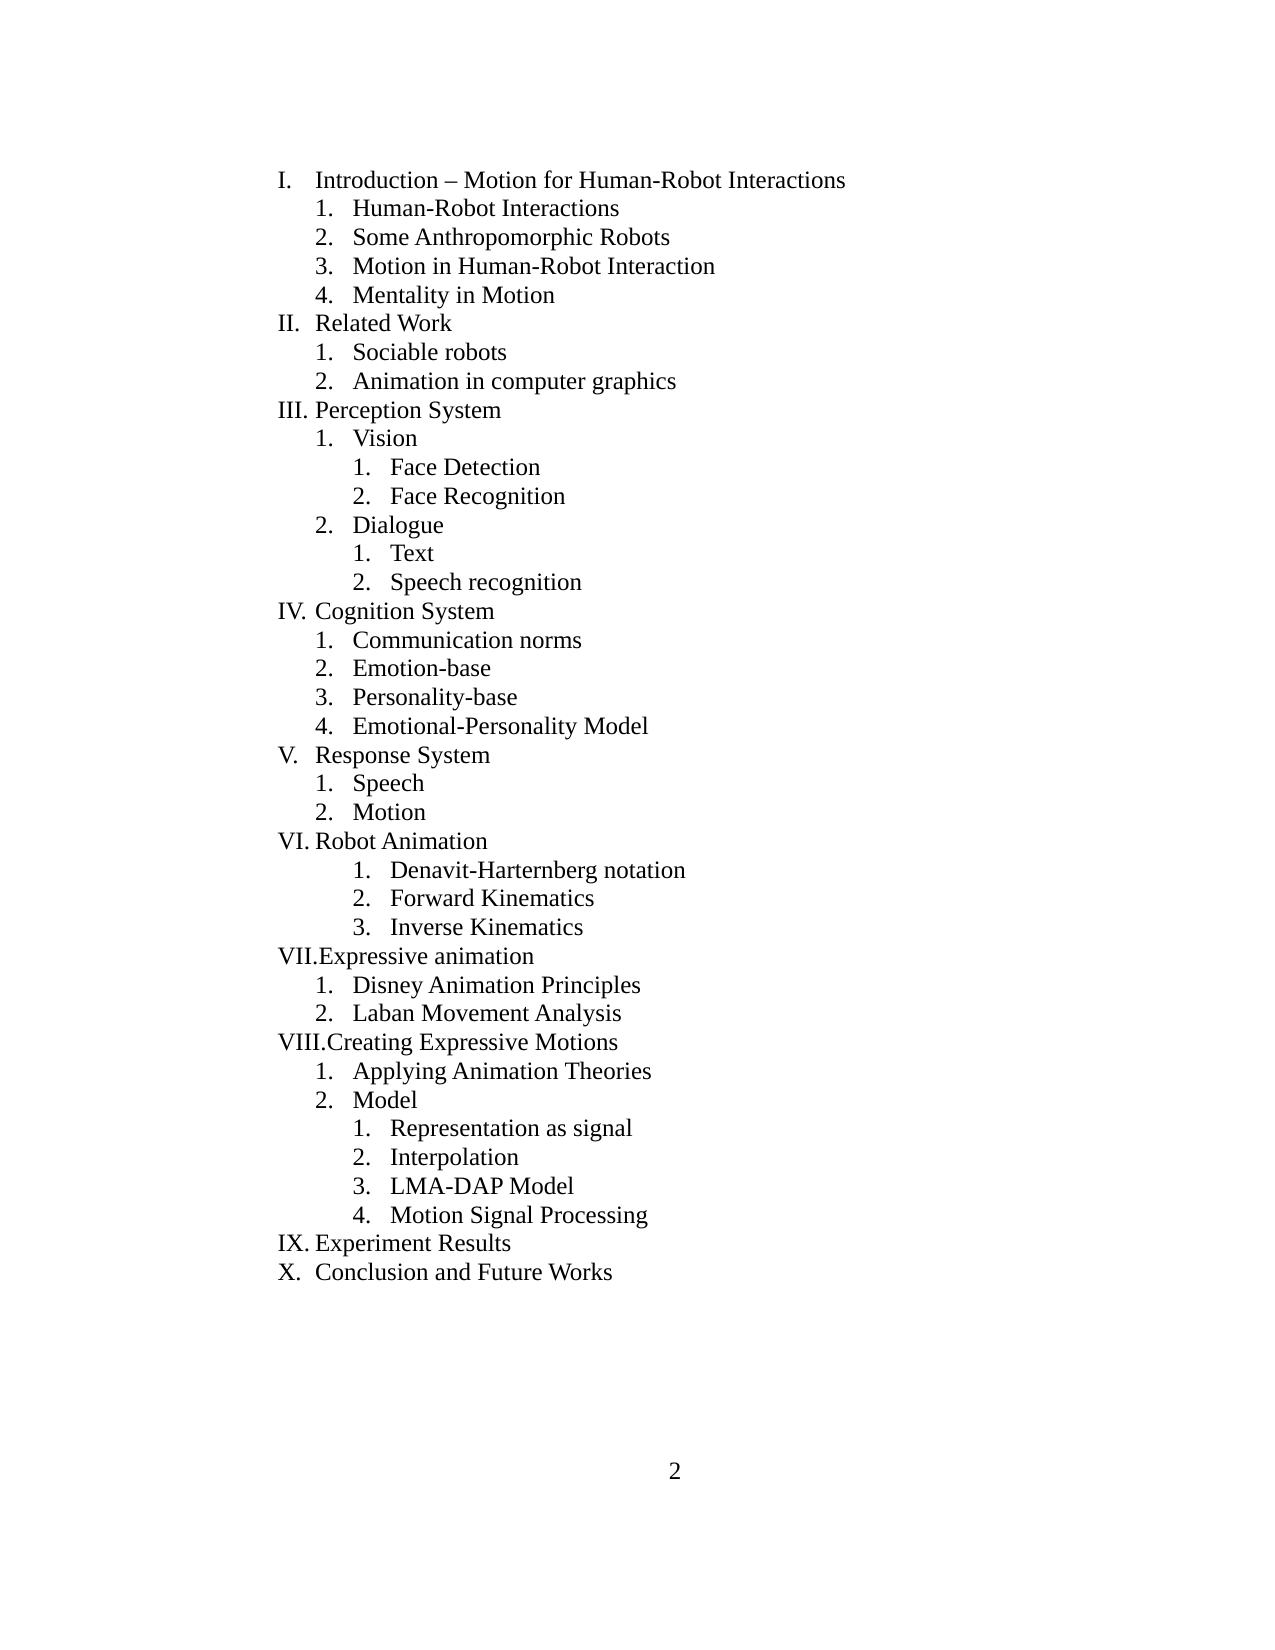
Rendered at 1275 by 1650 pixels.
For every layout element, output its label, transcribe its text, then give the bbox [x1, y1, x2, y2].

list Face Detection [352, 452, 1110, 481]
list Mentality in Motion [315, 280, 1110, 308]
list Denavit-Harternberg notation [352, 855, 1110, 883]
list Face Recognition [352, 481, 1110, 510]
list Representation as signal [352, 1113, 1110, 1142]
list Perception System [277, 395, 1110, 423]
list Conclusion and Future Works [277, 1257, 1110, 1286]
list Experiment Results [277, 1228, 1110, 1257]
list LMA-DAP Model [352, 1171, 1110, 1200]
list Personality-base [315, 682, 1110, 711]
list Response System [277, 740, 1110, 768]
list Introduction – Motion for Human-Robot Interactions [277, 165, 1110, 193]
list Forward Kinematics [352, 883, 1110, 912]
list Cognition System [277, 596, 1110, 625]
list Disney Animation Principles [315, 970, 1110, 998]
list Interpolation [352, 1142, 1110, 1171]
list Emotion-base [315, 653, 1110, 682]
list Text [352, 538, 1110, 567]
list Related Work [277, 308, 1110, 337]
list Sociable robots [315, 337, 1110, 366]
list Vision [315, 423, 1110, 452]
list Communication norms [315, 625, 1110, 653]
list Animation in computer graphics [315, 366, 1110, 395]
list Laban Movement Analysis [315, 998, 1110, 1027]
list Motion [315, 797, 1110, 826]
list Expressive animation [277, 941, 1110, 970]
list Motion in Human-Robot Interaction [315, 251, 1110, 280]
list Robot Animation [277, 826, 1110, 855]
list Dialogue [315, 510, 1110, 538]
list Applying Animation Theories [315, 1056, 1110, 1085]
list Inverse Kinematics [352, 912, 1110, 941]
list Some Anthropomorphic Robots [315, 222, 1110, 251]
list Speech recognition [352, 567, 1110, 596]
list Human-Robot Interactions [315, 193, 1110, 222]
list Speech [315, 768, 1110, 797]
list Emotional-Personality Model [315, 711, 1110, 740]
list Model [315, 1085, 1110, 1113]
list Motion Signal Processing [352, 1200, 1110, 1228]
list Creating Expressive Motions [277, 1027, 1110, 1056]
